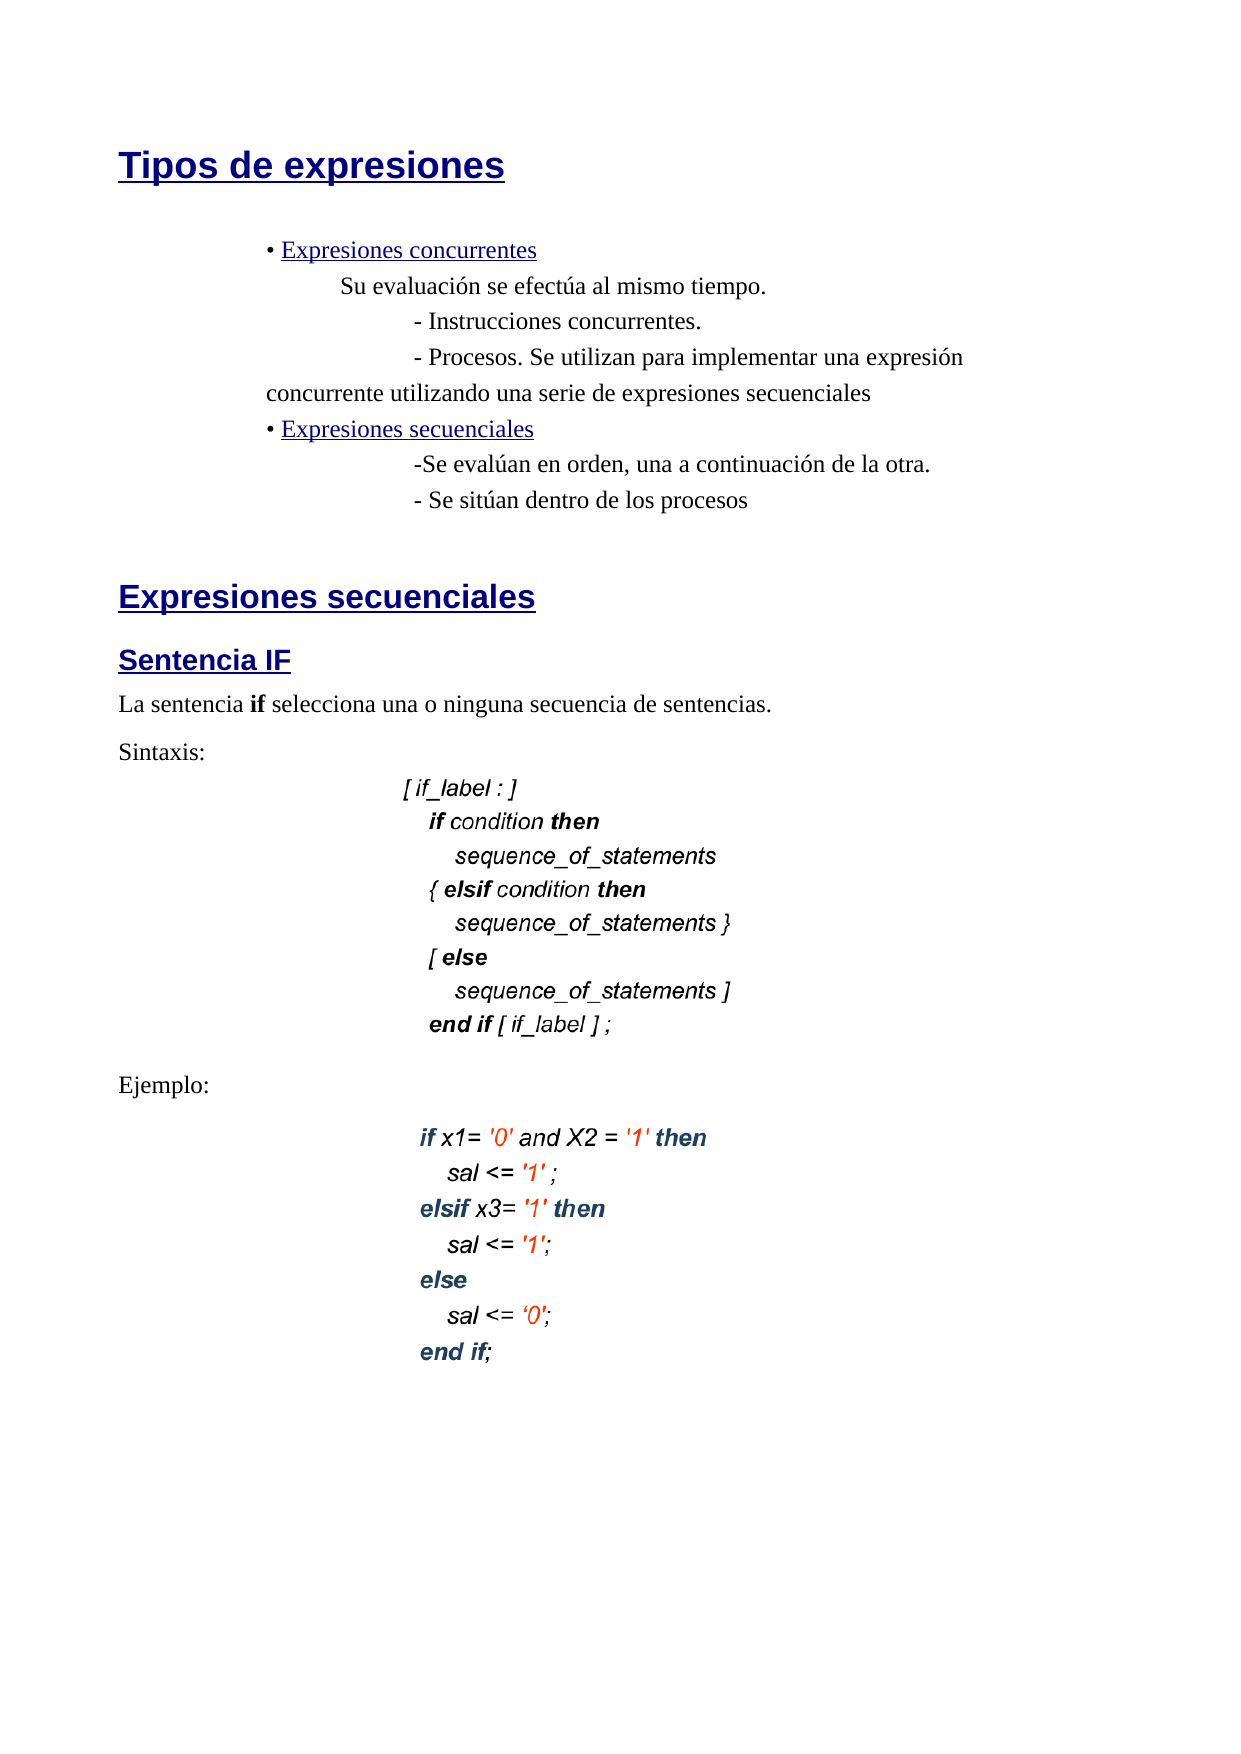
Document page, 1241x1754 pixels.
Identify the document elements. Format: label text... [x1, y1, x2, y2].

text La sentencia if selecciona una o ninguna secuencia de sentencias. [118, 689, 1122, 718]
text - Procesos. Se utilizan para implementar una expresión [413, 342, 1122, 371]
text • Expresiones secuenciales [266, 414, 1122, 442]
text Su evaluación se efectúa al mismo tiempo. [340, 271, 1122, 299]
subtitle Tipos de expresiones [118, 143, 1122, 187]
subtitle Expresiones secuenciales [118, 577, 1122, 616]
text - Instrucciones concurrentes. [413, 306, 1122, 335]
picture [371, 766, 755, 1061]
subtitle Sentencia IF [118, 643, 1122, 677]
text - Se sitúan dentro de los procesos [413, 485, 1122, 514]
text -Se evalúan en orden, una a continuación de la otra. [413, 449, 1122, 478]
text • Expresiones concurrentes [266, 235, 1122, 264]
text concurrente utilizando una serie de expresiones secuenciales [266, 378, 1122, 407]
text Ejemplo: [118, 1070, 1122, 1099]
text Sintaxis: [118, 737, 1122, 766]
picture [385, 1110, 742, 1388]
